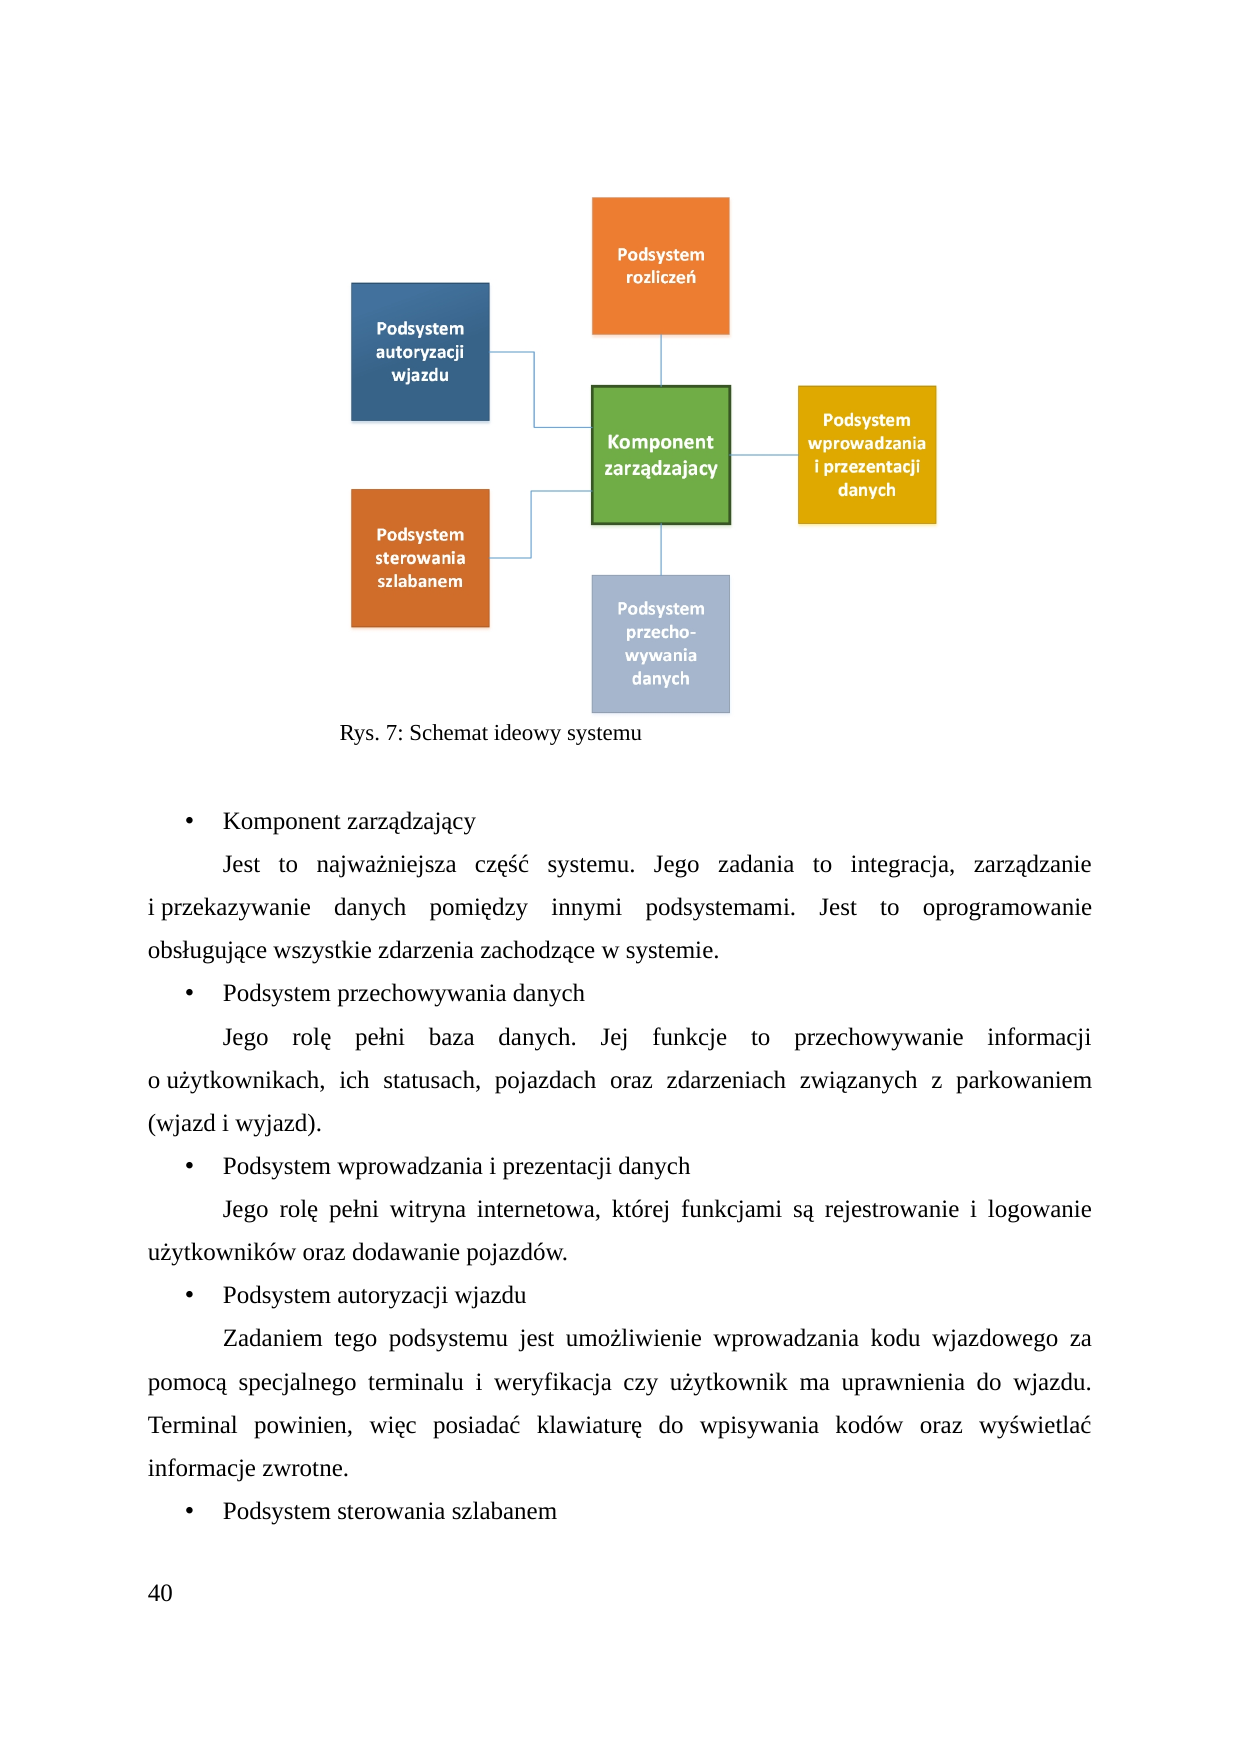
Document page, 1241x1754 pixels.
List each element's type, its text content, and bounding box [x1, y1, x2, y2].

text Jego rolę pełni baza danych. Jej funkcje to przechowywanie informacji o użytkownikach, ich statusach, pojazdach oraz zdarzeniach związanych z parkowaniem (wjazd i wyjazd). [148, 1022, 1093, 1137]
picture [347, 195, 941, 719]
text Jest to najważniejsza część systemu. Jego zadania to integracja, zarządzanie i przekazywanie danych pomiędzy innymi podsystemami. Jest to oprogramowanie obsługujące wszystkie zdarzenia zachodzące w systemie. [148, 849, 1093, 964]
text Jego rolę pełni witryna internetowa, której funkcjami są rejestrowanie i logowanie użytkowników oraz dodawanie pojazdów. [148, 1194, 1093, 1266]
list Podsystem przechowywania danych [185, 978, 1093, 1007]
list Podsystem autoryzacji wjazdu [185, 1280, 1093, 1309]
list Podsystem wprowadzania i prezentacji danych [185, 1151, 1093, 1180]
list Podsystem sterowania szlabanem [185, 1496, 1093, 1525]
list Komponent zarządzający [185, 806, 1093, 835]
text Rys. 7: Schemat ideowy systemu [339, 196, 948, 745]
text Zadaniem tego podsystemu jest umożliwienie wprowadzania kodu wjazdowego za pomocą specjalnego terminalu i weryfikacja czy użytkownik ma uprawnienia do wjazdu. Terminal powinien, więc posiadać klawiaturę do wpisywania kodów oraz wyświetlać informacje zwrotne. [148, 1323, 1093, 1482]
